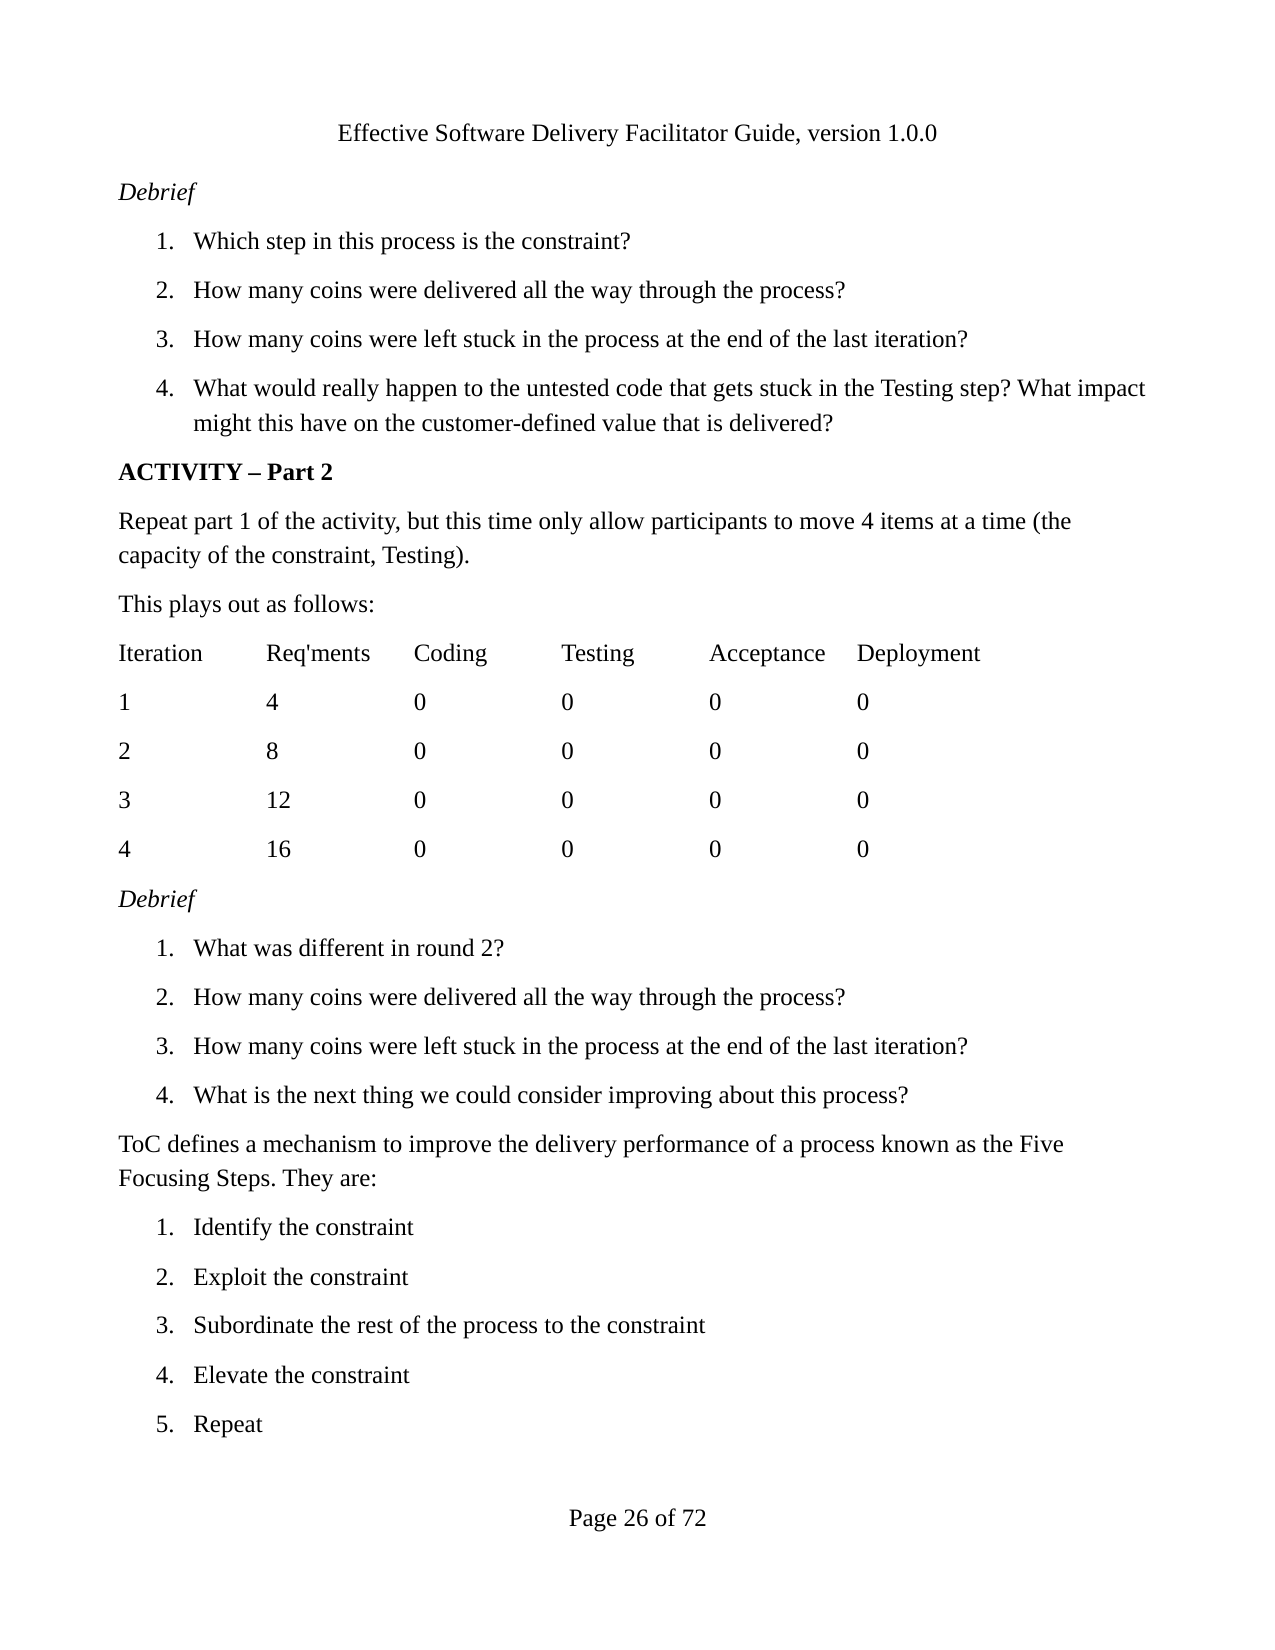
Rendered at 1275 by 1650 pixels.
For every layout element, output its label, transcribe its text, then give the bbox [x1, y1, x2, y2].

text This plays out as follows: [118, 589, 1157, 618]
list How many coins were left stuck in the process at the end of the last iteration? [156, 1031, 1157, 1059]
text 2 8 0 0 0 0 [118, 736, 1157, 765]
list What was different in round 2? [156, 933, 1157, 961]
list What would really happen to the untested code that gets stuck in the Testing step? What impact might this have on the customer-defined value that is delivered? [156, 373, 1157, 436]
list How many coins were left stuck in the process at the end of the last iteration? [156, 324, 1157, 353]
list How many coins were delivered all the way through the process? [156, 982, 1157, 1011]
list Repeat [156, 1409, 1157, 1437]
text Iteration Req'ments Coding Testing Acceptance Deployment [118, 638, 1157, 667]
text Debrief [118, 884, 1157, 912]
list Identify the constraint [156, 1212, 1157, 1241]
list Exploit the constraint [156, 1262, 1157, 1290]
list What is the next thing we could consider improving about this process? [156, 1080, 1157, 1109]
list Subordinate the rest of the process to the constraint [156, 1311, 1157, 1339]
list Which step in this process is the constraint? [156, 226, 1157, 255]
list Elevate the constraint [156, 1360, 1157, 1388]
text Repeat part 1 of the activity, but this time only allow participants to move 4 items at a time (the capacity of the constraint, Testing). [118, 506, 1157, 569]
text 1 4 0 0 0 0 [118, 687, 1157, 716]
text ACTIVITY – Part 2 [118, 457, 1157, 485]
text Debrief [118, 177, 1157, 206]
text 3 12 0 0 0 0 [118, 786, 1157, 814]
list How many coins were delivered all the way through the process? [156, 275, 1157, 304]
text 4 16 0 0 0 0 [118, 834, 1157, 863]
text ToC defines a mechanism to improve the delivery performance of a process known as the Five Focusing Steps. They are: [118, 1129, 1157, 1192]
